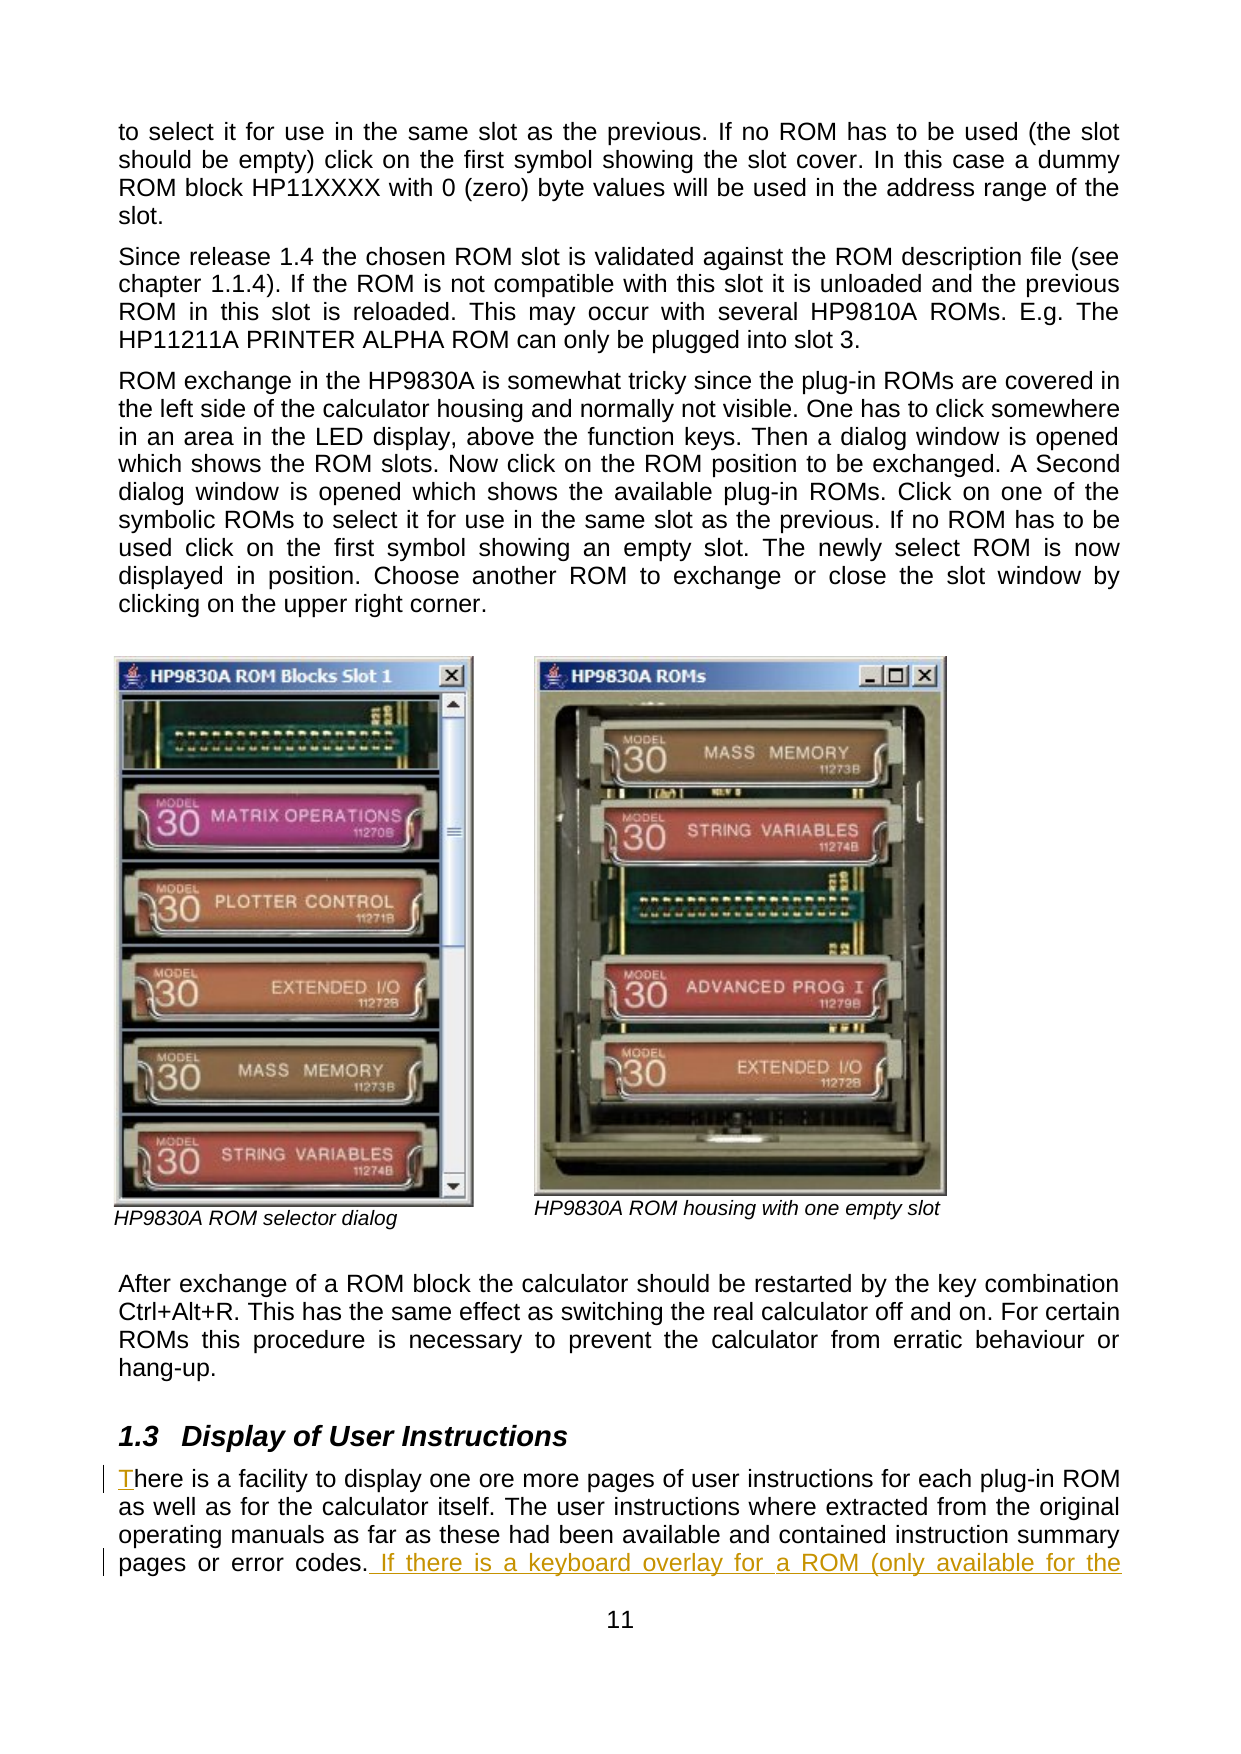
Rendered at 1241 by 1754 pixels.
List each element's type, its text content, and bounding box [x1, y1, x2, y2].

text HP9830A ROM selector dialog [114, 1207, 473, 1230]
text HP9830A ROM housing with one empty slot [534, 1196, 947, 1219]
text After exchange of a ROM block the calculator should be restarted by the key combination Ctrl+Alt+R. This has the same effect as switching the real calculator off and on. For certain ROMs this procedure is necessary to prevent the calculator from erratic behaviour or hang-up. [118, 1270, 1122, 1382]
picture [534, 656, 947, 1196]
text ROM exchange in the HP9830A is somewhat tricky since the plug-in ROMs are covered in the left side of the calculator housing and normally not visible. One has to click somewhere in an area in the LED display, above the function keys. Then a dialog window is opened which shows the ROM slots. Now click on the ROM position to be exchanged. A Second dialog window is opened which shows the available plug-in ROMs. Click on one of the symbolic ROMs to select it for use in the same slot as the previous. If no ROM has to be used click on the first symbol showing an empty slot. The newly select ROM is now displayed in position. Choose another ROM to exchange or close the slot window by clicking on the upper right corner. [118, 366, 1122, 618]
text to select it for use in the same slot as the previous. If no ROM has to be used (the slot should be empty) click on the first symbol showing the slot cover. In this case a dummy ROM block HP11XXXX with 0 (zero) byte values will be used in the address range of the slot. [118, 118, 1122, 230]
subtitle Display of User Instructions [118, 1419, 1122, 1452]
text There is a facility to display one ore more pages of user instructions for each plug-in ROM as well as for the calculator itself. The user instructions where extracted from the original operating manuals as far as these had been available and contained instruction summary pages or error codes. If there is a keyboard overlay for a ROM (only available for the [118, 1464, 1122, 1576]
picture [113, 656, 474, 1207]
text Since release 1.4 the chosen ROM slot is validated against the ROM description file (see chapter 1.1.4). If the ROM is not compatible with this slot it is unloaded and the previous ROM in this slot is reloaded. This may occur with several HP9810A ROMs. E.g. The HP11211A PRINTER ALPHA ROM can only be plugged into slot 3. [118, 242, 1122, 354]
